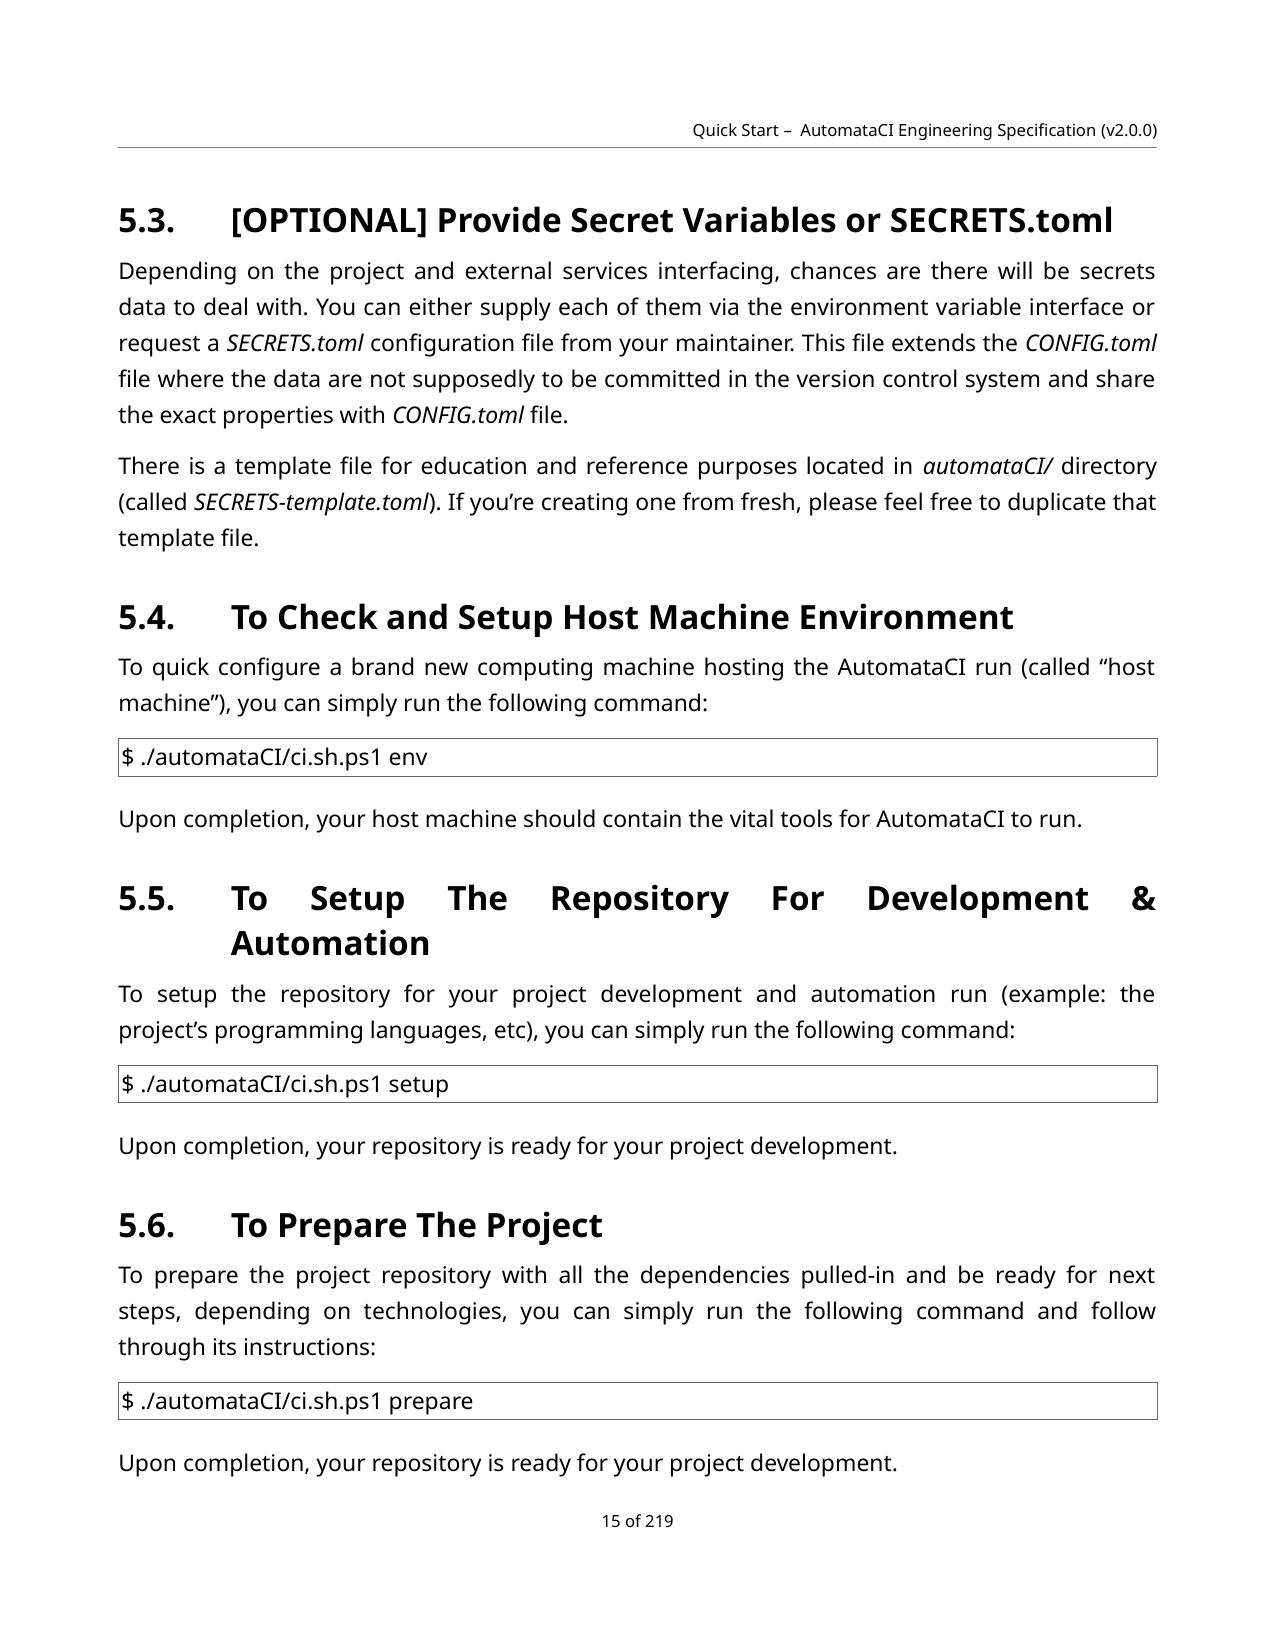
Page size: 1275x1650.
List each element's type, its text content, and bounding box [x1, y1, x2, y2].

text To prepare the project repository with all the dependencies pulled-in and be ready for next steps, depending on technologies, you can simply run the following command and follow through its instructions: [118, 1259, 1157, 1362]
subtitle To Prepare The Project [118, 1201, 1157, 1247]
text $ ./automataCI/ci.sh.ps1 env [119, 739, 1157, 776]
text Depending on the project and external services interfacing, chances are there will be secrets data to deal with. You can either supply each of them via the environment variable interface or request a SECRETS.toml configuration file from your maintainer. This file extends the CONFIG.toml file where the data are not supposedly to be committed in the version control system and share the exact properties with CONFIG.toml file. [118, 255, 1157, 430]
text Upon completion, your repository is ready for your project development. [118, 1129, 1157, 1161]
text To quick configure a brand new computing machine hosting the AutomataCI run (called “host machine”), you can simply run the following command: [118, 651, 1157, 718]
subtitle [OPTIONAL] Provide Secret Variables or SECRETS.toml [118, 197, 1157, 243]
subtitle To Check and Setup Host Machine Environment [118, 593, 1157, 639]
text Upon completion, your repository is ready for your project development. [118, 1447, 1157, 1478]
text $ ./automataCI/ci.sh.ps1 prepare [119, 1383, 1157, 1419]
text Upon completion, your host machine should contain the vital tools for AutomataCI to run. [118, 803, 1157, 834]
subtitle To Setup The Repository For Development & Automation [118, 875, 1157, 966]
text To setup the repository for your project development and automation run (example: the project’s programming languages, etc), you can simply run the following command: [118, 978, 1157, 1045]
text $ ./automataCI/ci.sh.ps1 setup [119, 1066, 1157, 1102]
text There is a template file for education and reference purposes located in automataCI/ directory (called SECRETS-template.toml). If you’re creating one from fresh, please feel free to duplicate that template file. [118, 450, 1157, 553]
